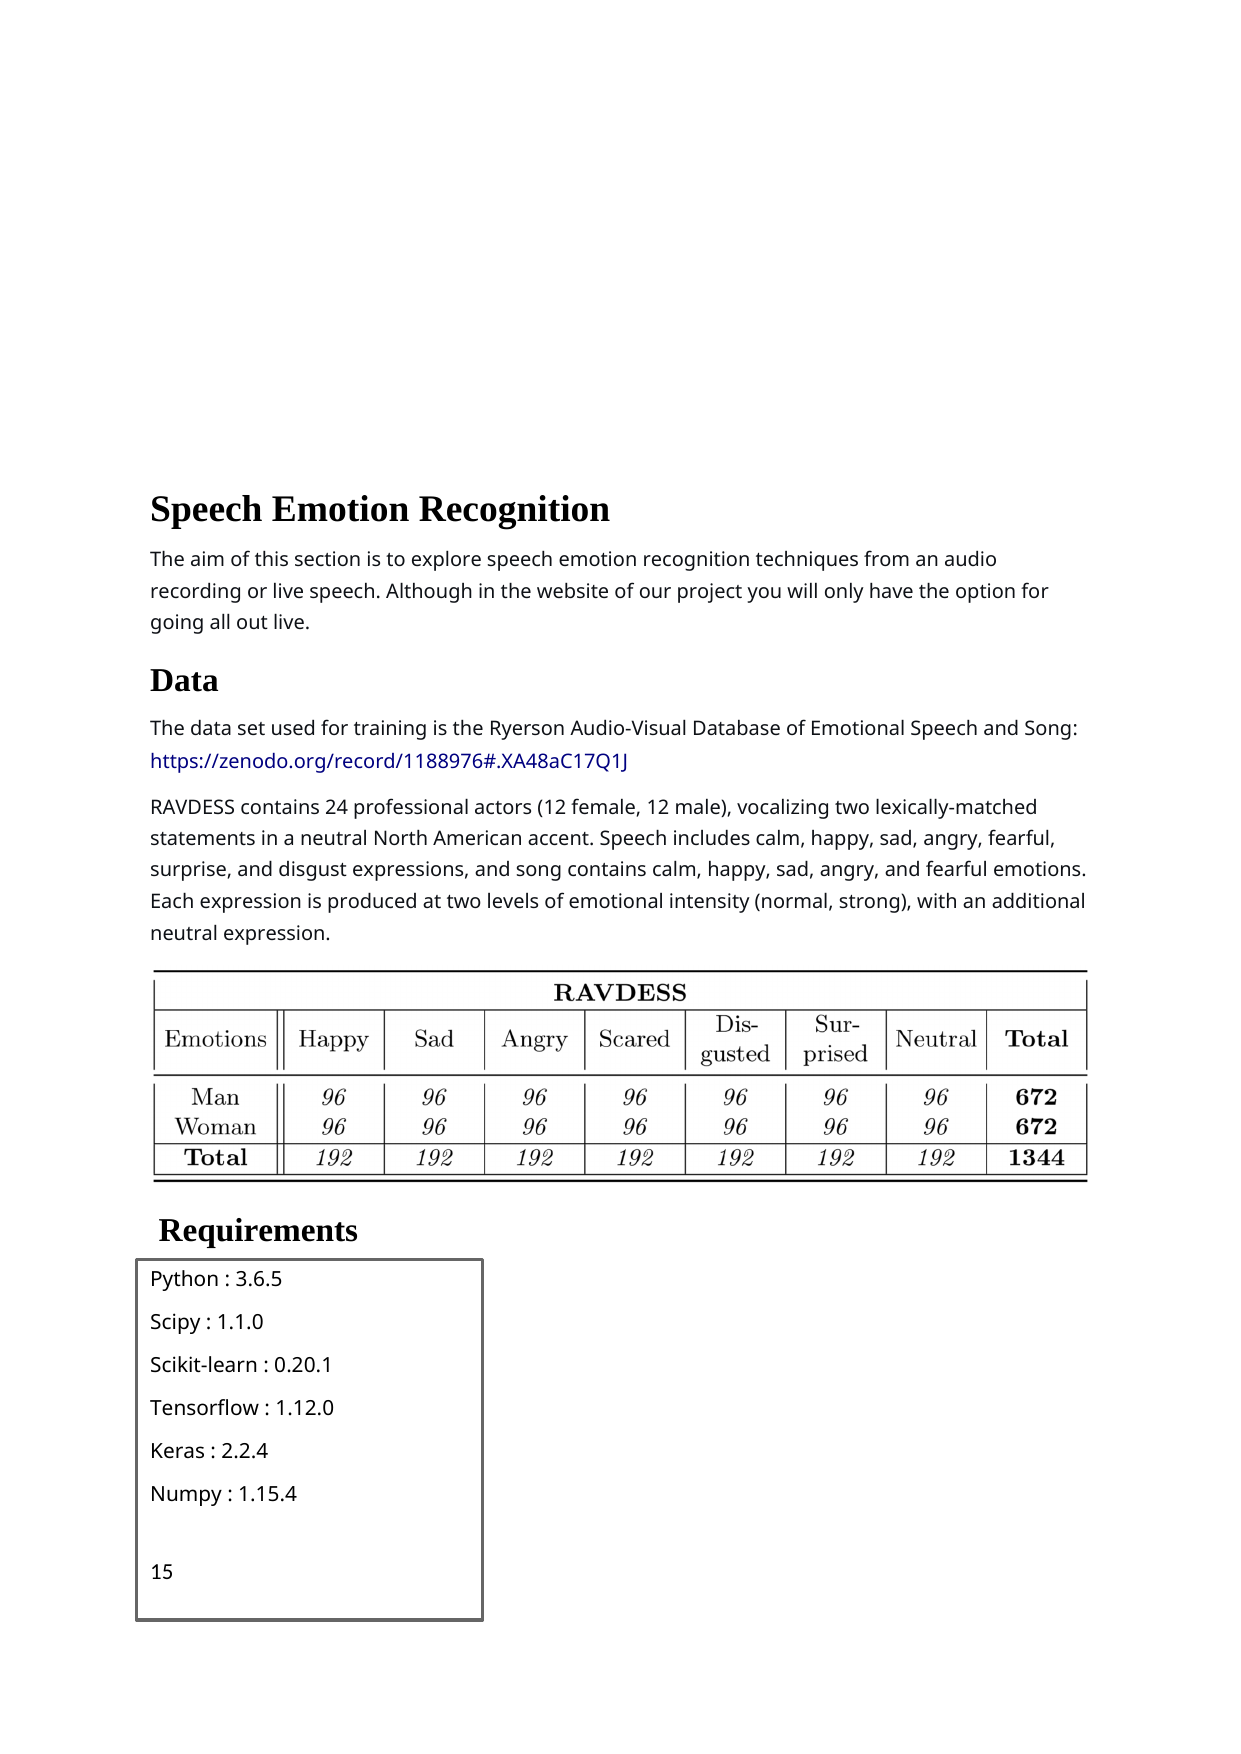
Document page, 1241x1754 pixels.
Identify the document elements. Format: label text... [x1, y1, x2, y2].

text [484, 1479, 1090, 1508]
text Keras : 2.2.4 [150, 1436, 481, 1464]
subtitle Speech Emotion Recognition [150, 486, 1090, 529]
text [484, 1264, 1090, 1292]
text Scikit-learn : 0.20.1 [150, 1350, 481, 1378]
text Numpy : 1.15.4 [150, 1479, 481, 1508]
subtitle Requirements [150, 1183, 1090, 1248]
text [484, 1307, 1090, 1336]
text The data set used for training is the Ryerson Audio-Visual Database of Emotional Speech and Song: https://zenodo.org/record/1188976#.XA48aC17Q1J [150, 714, 1090, 774]
text [484, 1350, 1090, 1378]
text The aim of this section is to explore speech emotion recognition techniques from an audio recording or live speech. Although in the website of our project you will only have the option for going all out live. [150, 546, 1090, 636]
text [484, 1393, 1090, 1422]
text Scipy : 1.1.0 [150, 1307, 481, 1336]
subtitle Data [150, 660, 1090, 699]
text Tensorflow : 1.12.0 [150, 1393, 481, 1422]
picture [150, 965, 1091, 1183]
text [484, 1436, 1090, 1464]
text RAVDESS contains 24 professional actors (12 female, 12 male), vocalizing two lexically-matched statements in a neutral North American accent. Speech includes calm, happy, sad, angry, fearful, surprise, and disgust expressions, and song contains calm, happy, sad, angry, and fearful emotions. Each expression is produced at two levels of emotional intensity (normal, strong), with an additional neutral expression. [150, 793, 1090, 946]
text Python : 3.6.5 [150, 1264, 481, 1292]
